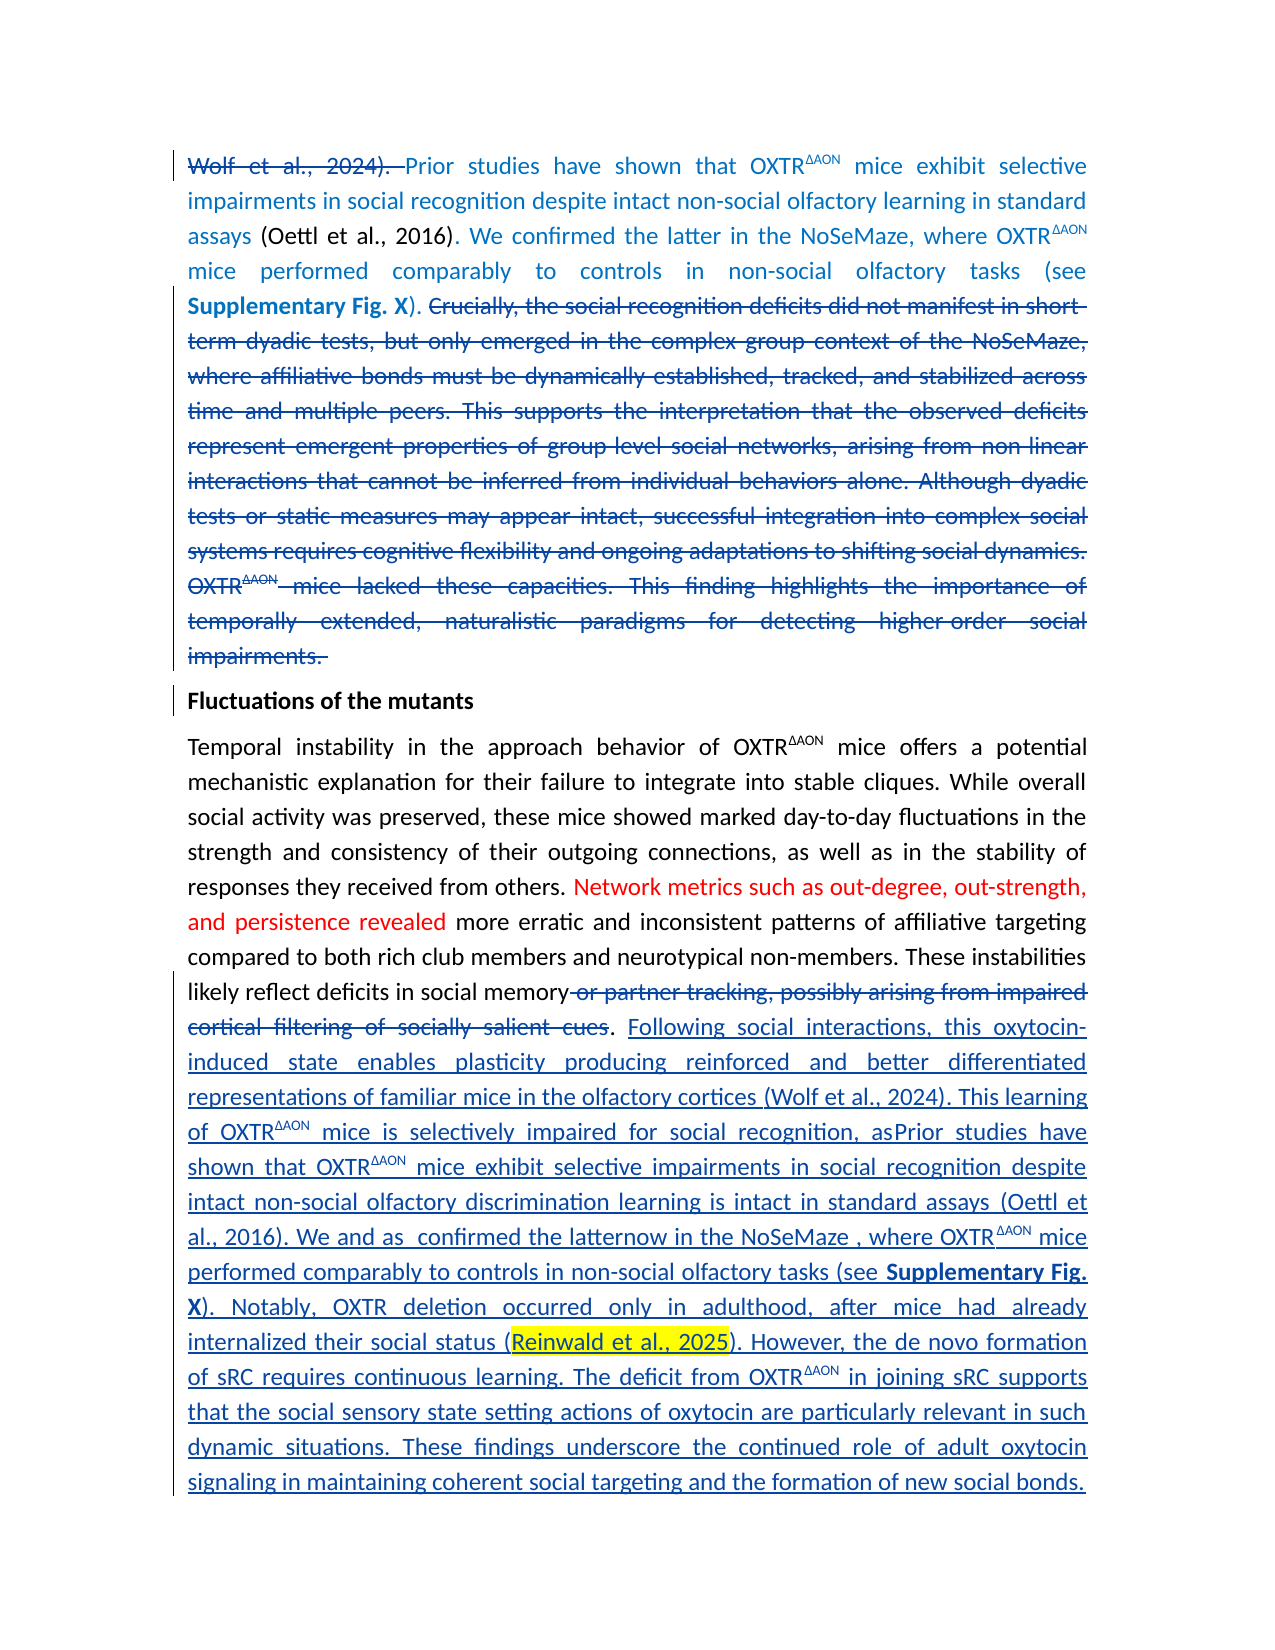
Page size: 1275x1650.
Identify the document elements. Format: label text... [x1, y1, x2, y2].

text Temporal instability in the approach behavior of OXTRΔAON mice offers a potential mechanistic explanation for their failure to integrate into stable cliques. While overall social activity was preserved, these mice showed marked day-to-day fluctuations in the strength and consistency of their outgoing connections, as well as in the stability of responses they received from others. Network metrics such as out-degree, out-strength, and persistence revealed more erratic and inconsistent patterns of affiliative targeting compared to both rich club members and neurotypical non-members. These instabilities likely reflect deficits in social memory. Following social interactions, this oxytocin-induced state enables plasticity producing reinforced and better differentiated representations of familiar mice in the olfactory cortices (Wolf et al., 2024). This learning of OXTRΔAON mice is selectively impaired for social recognition, asPrior studies have shown that OXTRΔAON mice exhibit selective impairments in social recognition despite intact non-social olfactory discrimination learning is intact in standard assays (Oettl et al., 2016). We and as confirmed the latternow in the NoSeMaze , where OXTRΔAON mice performed comparably to controls in non-social olfactory tasks (see Supplementary Fig. X). Notably, OXTR deletion occurred only in adulthood, after mice had already internalized their social status (Reinwald et al., 2025). However, the de novo formation of sRC requires continuous learning. The deficit from OXTRΔAON in joining sRC supports that the social sensory state setting actions of oxytocin are particularly relevant in such dynamic situations. These findings underscore the continued role of adult oxytocin signaling in maintaining coherent social targeting and the formation of new social bonds. [187, 731, 1087, 1072]
text Temporal instability in the approach behavior of OXTRΔAON mice offers a potential mechanistic explanation for their failure to integrate into stable cliques. While overall social activity was preserved, these mice showed marked day-to-day fluctuations in the strength and consistency of their outgoing connections, as well as in the stability of responses they received from others. Network metrics such as out-degree, out-strength, and persistence revealed more erratic and inconsistent patterns of affiliative targeting compared to both rich club members and neurotypical non-members. These instabilities likely reflect deficits in social memory. Following social interactions, this oxytocin-induced state enables plasticity producing reinforced and better differentiated representations of familiar mice in the olfactory cortices (Wolf et al., 2024). This learning of OXTRΔAON mice is selectively impaired for social recognition, asPrior studies have shown that OXTRΔAON mice exhibit selective impairments in social recognition despite intact non-social olfactory discrimination learning is intact in standard assays (Oettl et al., 2016). We and as confirmed the latternow in the NoSeMaze , where OXTRΔAON mice performed comparably to controls in non-social olfactory tasks (see Supplementary Fig. X). Notably, OXTR deletion occurred only in adulthood, after mice had already internalized their social status (Reinwald et al., 2025). However, the de novo formation of sRC requires continuous learning. The deficit from OXTRΔAON in joining sRC supports that the social sensory state setting actions of oxytocin are particularly relevant in such dynamic situations. These findings underscore the continued role of adult oxytocin signaling in maintaining coherent social targeting and the formation of new social bonds. [187, 1213, 1087, 1282]
